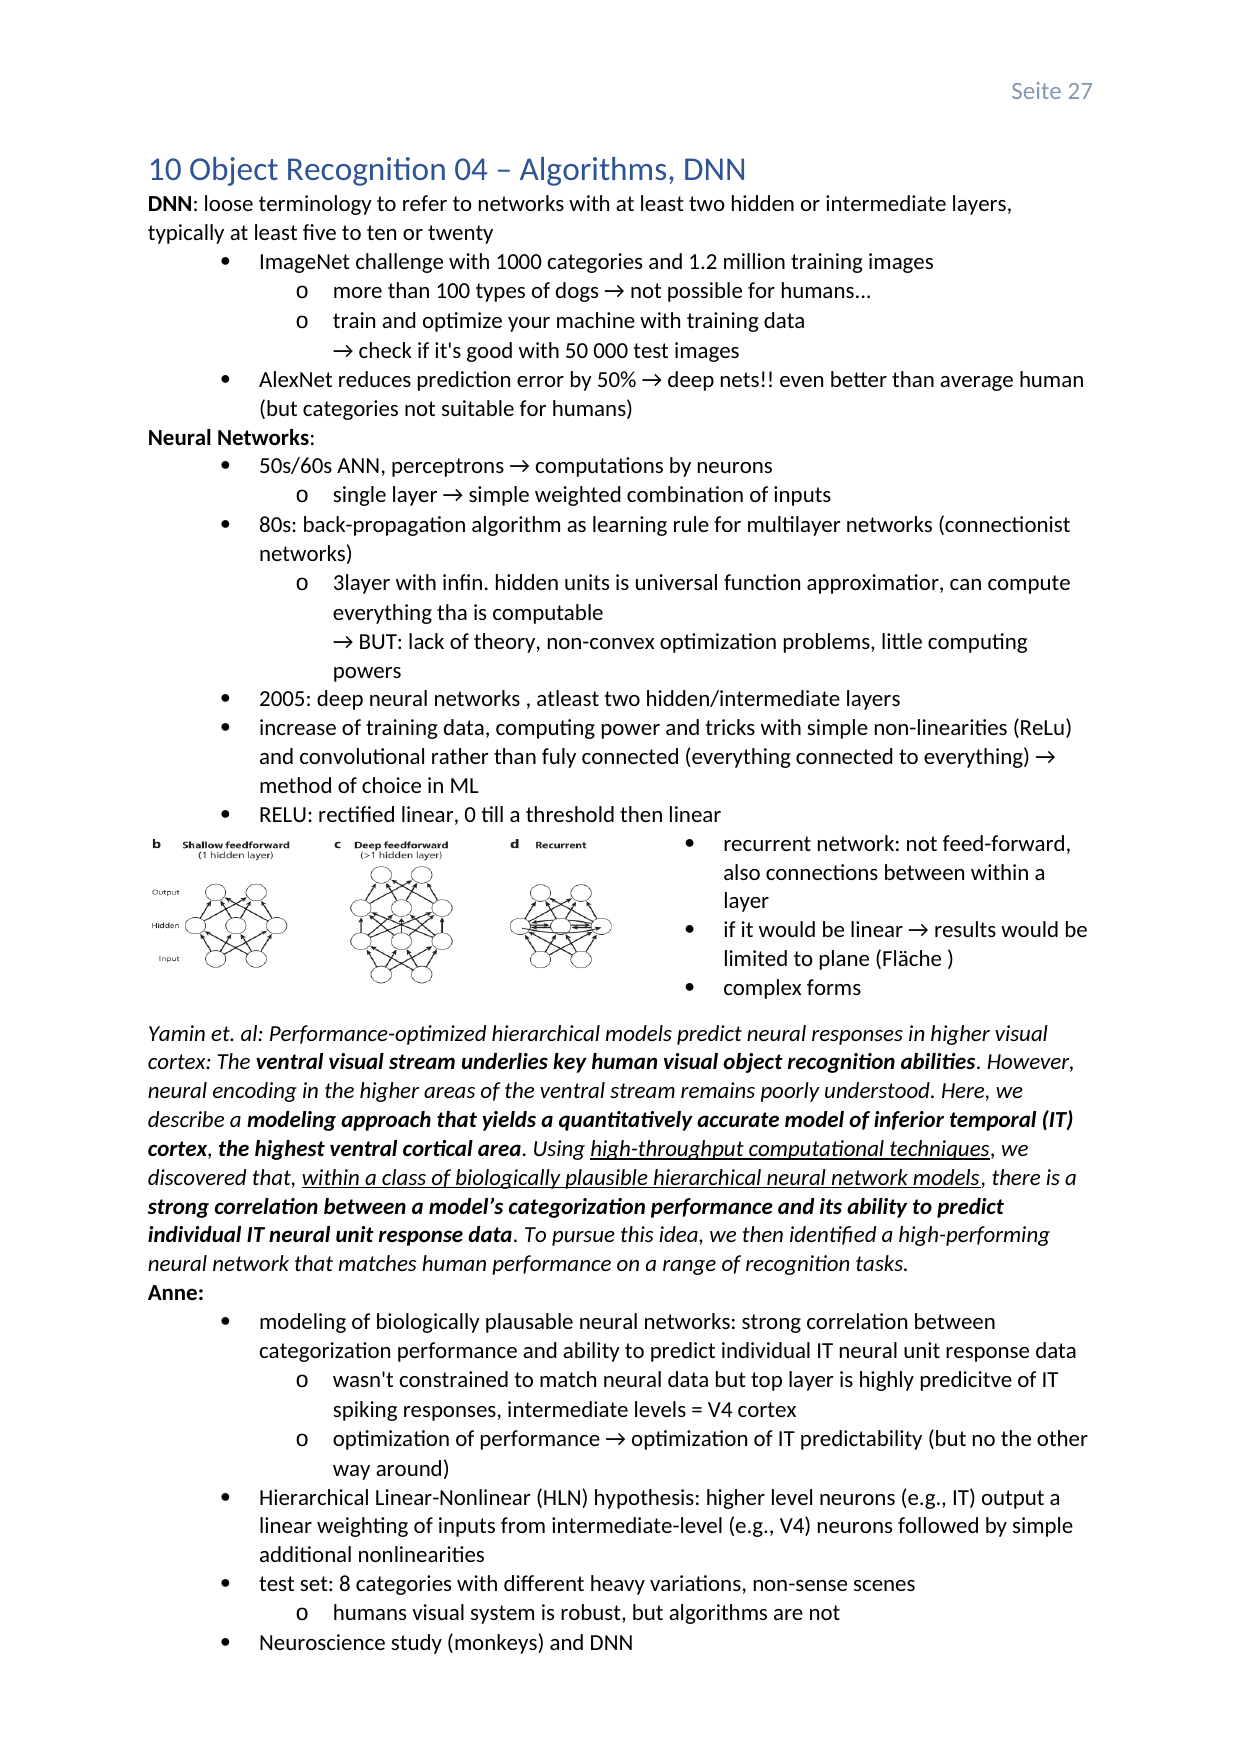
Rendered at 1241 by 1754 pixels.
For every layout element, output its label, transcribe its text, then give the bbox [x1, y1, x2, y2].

list recurrent network: not feed-forward, also connections between within a layer [221, 829, 1093, 914]
list 2005: deep neural networks , atleast two hidden/intermediate layers [221, 684, 1093, 713]
list humans visual system is robust, but algorithms are not [295, 1598, 1093, 1627]
subtitle 10 Object Recognition 04 – Algorithms, DNN [148, 148, 1093, 188]
text DNN: loose terminology to refer to networks with at least two hidden or intermediate layers, typically at least five to ten or twenty [148, 189, 1093, 246]
text Yamin et. al: Performance-optimized hierarchical models predict neural responses in higher visual cortex: The ventral visual stream underlies key human visual object recognition abilities. However, neural encoding in the higher areas of the ventral stream remains poorly understood. Here, we describe a modeling approach that yields a quantitatively accurate model of inferior temporal (IT) cortex, the highest ventral cortical area. Using high-throughput computational techniques, we discovered that, within a class of biologically plausible hierarchical neural network models, there is a strong correlation between a model’s categorization performance and its ability to predict individual IT neural unit response data. To pursue this idea, we then identified a high-performing neural network that matches human performance on a range of recognition tasks. [148, 1019, 1093, 1277]
list increase of training data, computing power and tricks with simple non-linearities (ReLu) and convolutional rather than fuly connected (everything connected to everything) → method of choice in ML [221, 713, 1093, 799]
list Hierarchical Linear-Nonlinear (HLN) hypothesis: higher level neurons (e.g., IT) output a linear weighting of inputs from intermediate-level (e.g., V4) neurons followed by simple additional nonlinearities [221, 1483, 1093, 1568]
list AlexNet reduces prediction error by 50% → deep nets!! even better than average human (but categories not suitable for humans) [221, 365, 1093, 422]
list wasn't constrained to match neural data but top layer is highly predicitve of IT spiking responses, intermediate levels = V4 cortex [295, 1365, 1093, 1423]
list → BUT: lack of theory, non-convex optimization problems, little computing powers [333, 627, 1093, 684]
list 80s: back-propagation algorithm as learning rule for multilayer networks (connectionist networks) [221, 510, 1093, 567]
list complex forms [221, 973, 1093, 1001]
list optimization of performance → optimization of IT predictability (but no the other way around) [295, 1424, 1093, 1482]
list 3layer with infin. hidden units is universal function approximatior, can compute everything tha is computable [295, 568, 1093, 626]
list if it would be linear → results would be limited to plane (Fläche ) [612, 915, 1093, 972]
list 50s/60s ANN, perceptrons → computations by neurons [221, 451, 1093, 479]
list single layer → simple weighted combination of inputs [295, 480, 1093, 509]
list ImageNet challenge with 1000 categories and 1.2 million training images [221, 247, 1093, 275]
list test set: 8 categories with different heavy variations, non-sense scenes [221, 1569, 1093, 1597]
text Anne: [148, 1278, 1093, 1306]
list more than 100 types of dogs → not possible for humans... [295, 276, 1093, 305]
list RELU: rectified linear, 0 till a threshold then linear [221, 800, 1093, 828]
text Neural Networks: [148, 423, 1093, 451]
list train and optimize your machine with training data → check if it's good with 50 000 test images [295, 306, 1093, 364]
list modeling of biologically plausable neural networks: strong correlation between categorization performance and ability to predict individual IT neural unit response data [221, 1307, 1093, 1364]
list Neuroscience study (monkeys) and DNN [221, 1628, 1093, 1656]
